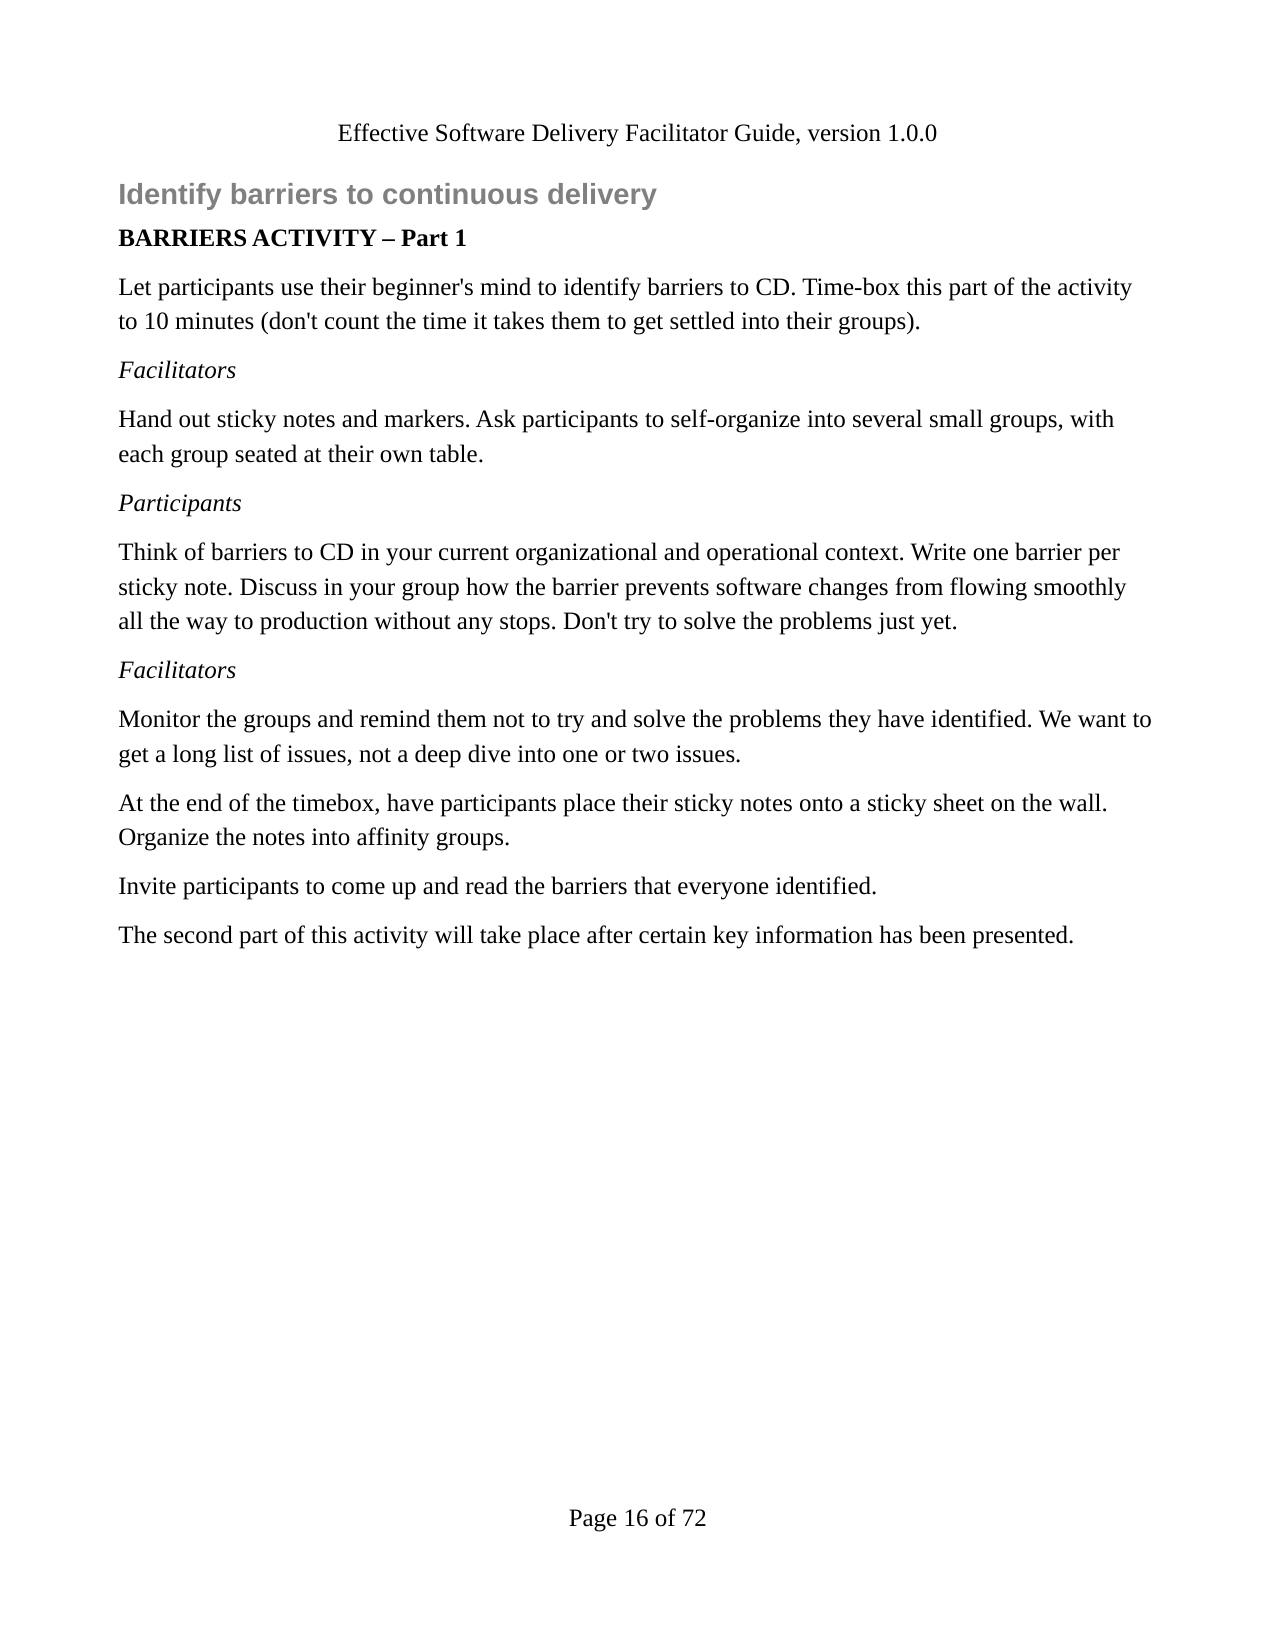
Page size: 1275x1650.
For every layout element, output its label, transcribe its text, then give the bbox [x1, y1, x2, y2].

text Monitor the groups and remind them not to try and solve the problems they have identified. We want to get a long list of issues, not a deep dive into one or two issues. [118, 704, 1157, 767]
text Invite participants to come up and read the barriers that everyone identified. [118, 871, 1157, 900]
text Let participants use their beginner's mind to identify barriers to CD. Time-box this part of the activity to 10 minutes (don't count the time it takes them to get settled into their groups). [118, 272, 1157, 335]
text Facilitators [118, 655, 1157, 684]
text Participants [118, 488, 1157, 517]
text Facilitators [118, 356, 1157, 384]
text BARRIERS ACTIVITY – Part 1 [118, 223, 1157, 252]
text The second part of this activity will take place after certain key information has been presented. [118, 920, 1157, 949]
text Think of barriers to CD in your current organizational and operational context. Write one barrier per sticky note. Discuss in your group how the barrier prevents software changes from flowing smoothly all the way to production without any stops. Don't try to solve the problems just yet. [118, 537, 1157, 635]
text Hand out sticky notes and markers. Ask participants to self-organize into several small groups, with each group seated at their own table. [118, 404, 1157, 468]
text At the end of the timebox, have participants place their sticky notes onto a sticky sheet on the wall. Organize the notes into affinity groups. [118, 788, 1157, 851]
subtitle Identify barriers to continuous delivery [118, 177, 1157, 210]
